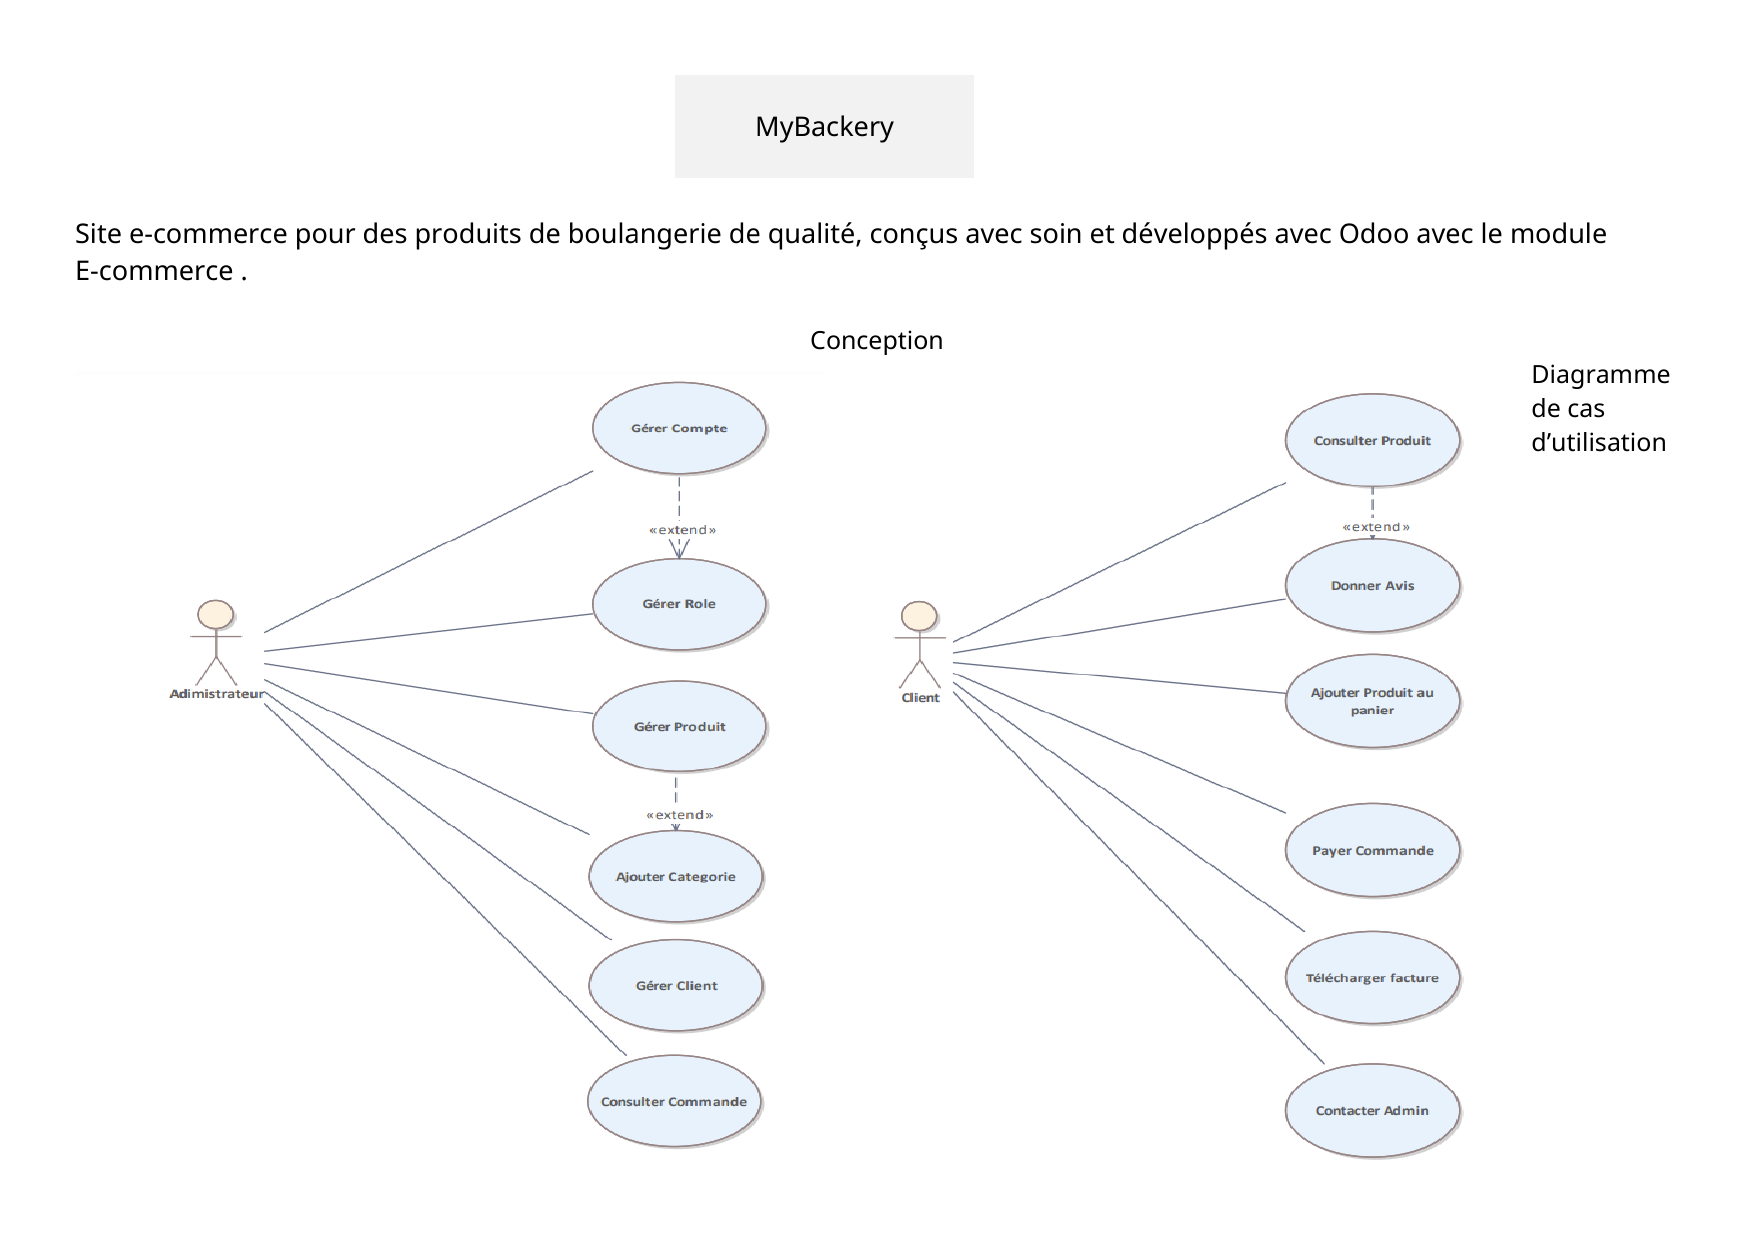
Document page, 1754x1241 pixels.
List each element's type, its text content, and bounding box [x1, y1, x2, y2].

table_cell [75, 75, 375, 178]
table_cell [1274, 75, 1669, 178]
subtitle Site e-commerce pour des produits de boulangerie de qualité, conçus avec soin et développés avec Odoo avec le module [75, 214, 1679, 251]
text Diagramme de cas d’utilisation [75, 356, 1679, 458]
text Conception [75, 322, 1679, 356]
table_cell [375, 75, 674, 178]
table_cell [974, 75, 1274, 178]
table_cell MyBackery [675, 75, 974, 178]
subtitle E-commerce . [75, 251, 1679, 288]
